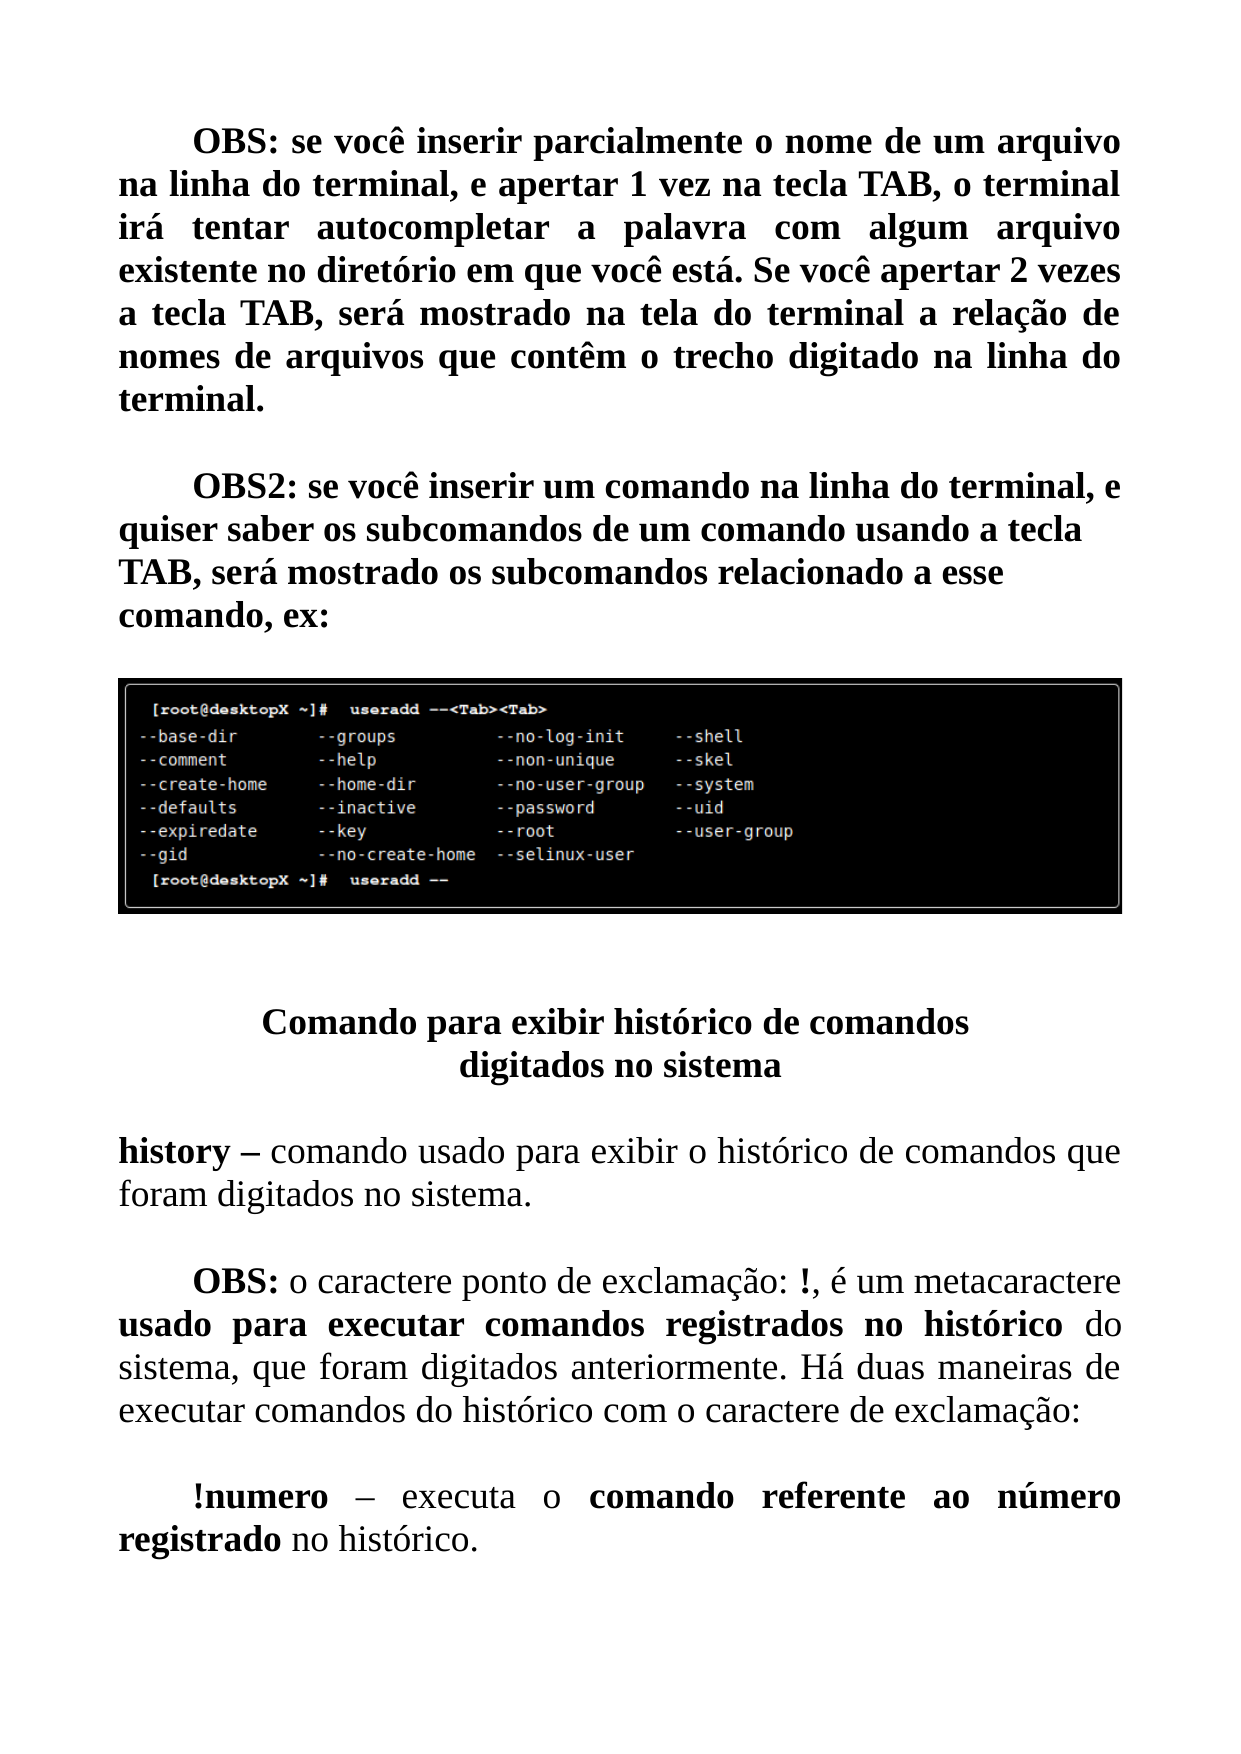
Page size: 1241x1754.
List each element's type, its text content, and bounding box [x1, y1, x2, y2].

text OBS: se você inserir parcialmente o nome de um arquivo na linha do terminal, e apertar 1 vez na tecla TAB, o terminal irá tentar autocompletar a palavra com algum arquivo existente no diretório em que você está. Se você apertar 2 vezes a tecla TAB, será mostrado na tela do terminal a relação de nomes de arquivos que contêm o trecho digitado na linha do terminal. [118, 118, 1122, 420]
picture [118, 678, 1123, 914]
text Comando para exibir histórico de comandos [118, 999, 1122, 1042]
text OBS2: se você inserir um comando na linha do terminal, e quiser saber os subcomandos de um comando usando a tecla TAB, será mostrado os subcomandos relacionado a esse comando, ex: [118, 463, 1122, 636]
text OBS: o caractere ponto de exclamação: !, é um metacaractere usado para executar comandos registrados no histórico do sistema, que foram digitados anteriormente. Há duas maneiras de executar comandos do histórico com o caractere de exclamação: [118, 1258, 1122, 1431]
text !numero – executa o comando referente ao número registrado no histórico. [118, 1474, 1122, 1560]
text history – comando usado para exibir o histórico de comandos que foram digitados no sistema. [118, 1129, 1122, 1215]
text digitados no sistema [118, 1042, 1122, 1086]
